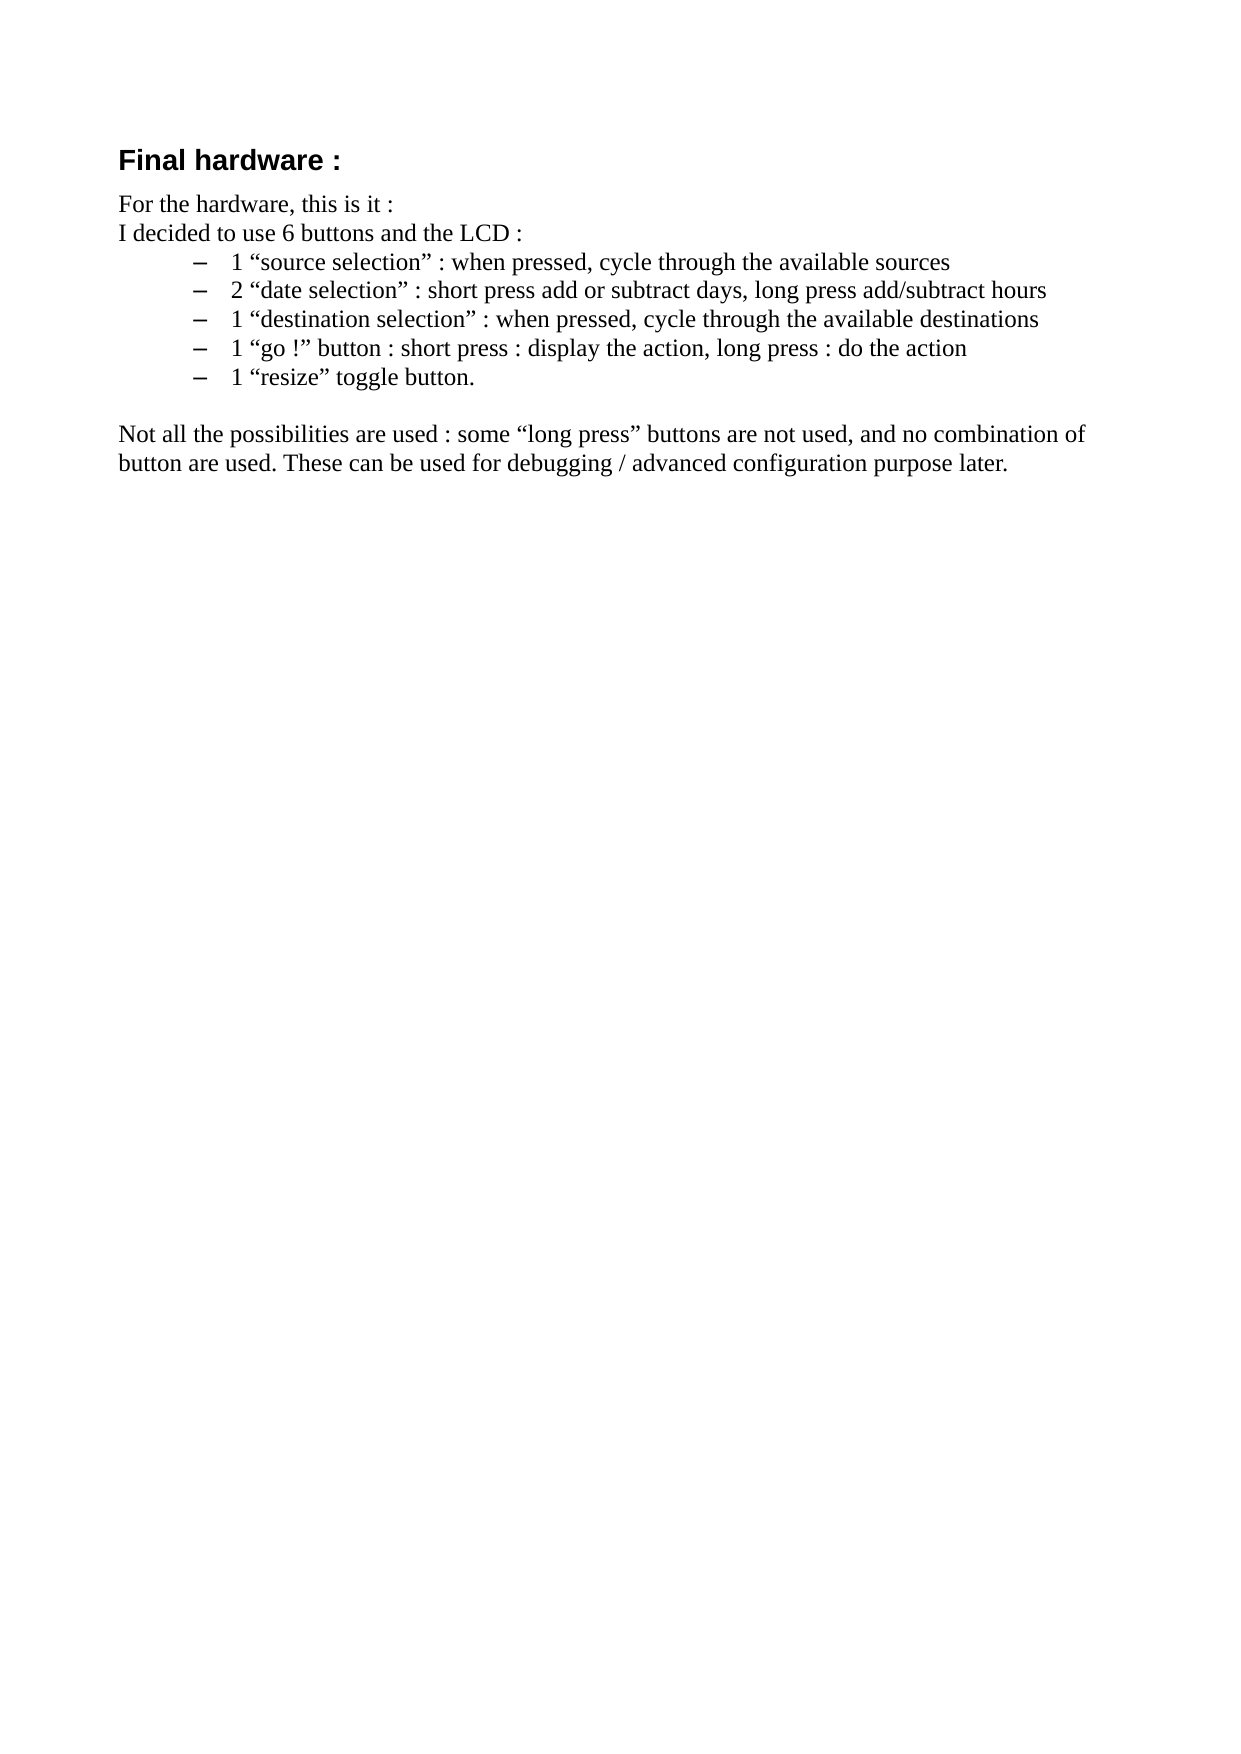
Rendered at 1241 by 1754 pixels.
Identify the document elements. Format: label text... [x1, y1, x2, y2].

list 1 “go !” button : short press : display the action, long press : do the action [193, 333, 1122, 362]
list 1 “destination selection” : when pressed, cycle through the available destinations [193, 304, 1122, 333]
subtitle Final hardware : [118, 143, 1122, 177]
text Not all the possibilities are used : some “long press” buttons are not used, and no combination of button are used. These can be used for debugging / advanced configuration purpose later. [118, 419, 1122, 477]
list 1 “source selection” : when pressed, cycle through the available sources [193, 247, 1122, 275]
text For the hardware, this is it : [118, 189, 1122, 218]
text I decided to use 6 buttons and the LCD : [118, 218, 1122, 247]
list 1 “resize” toggle button. [193, 362, 1122, 390]
list 2 “date selection” : short press add or subtract days, long press add/subtract hours [193, 275, 1122, 304]
